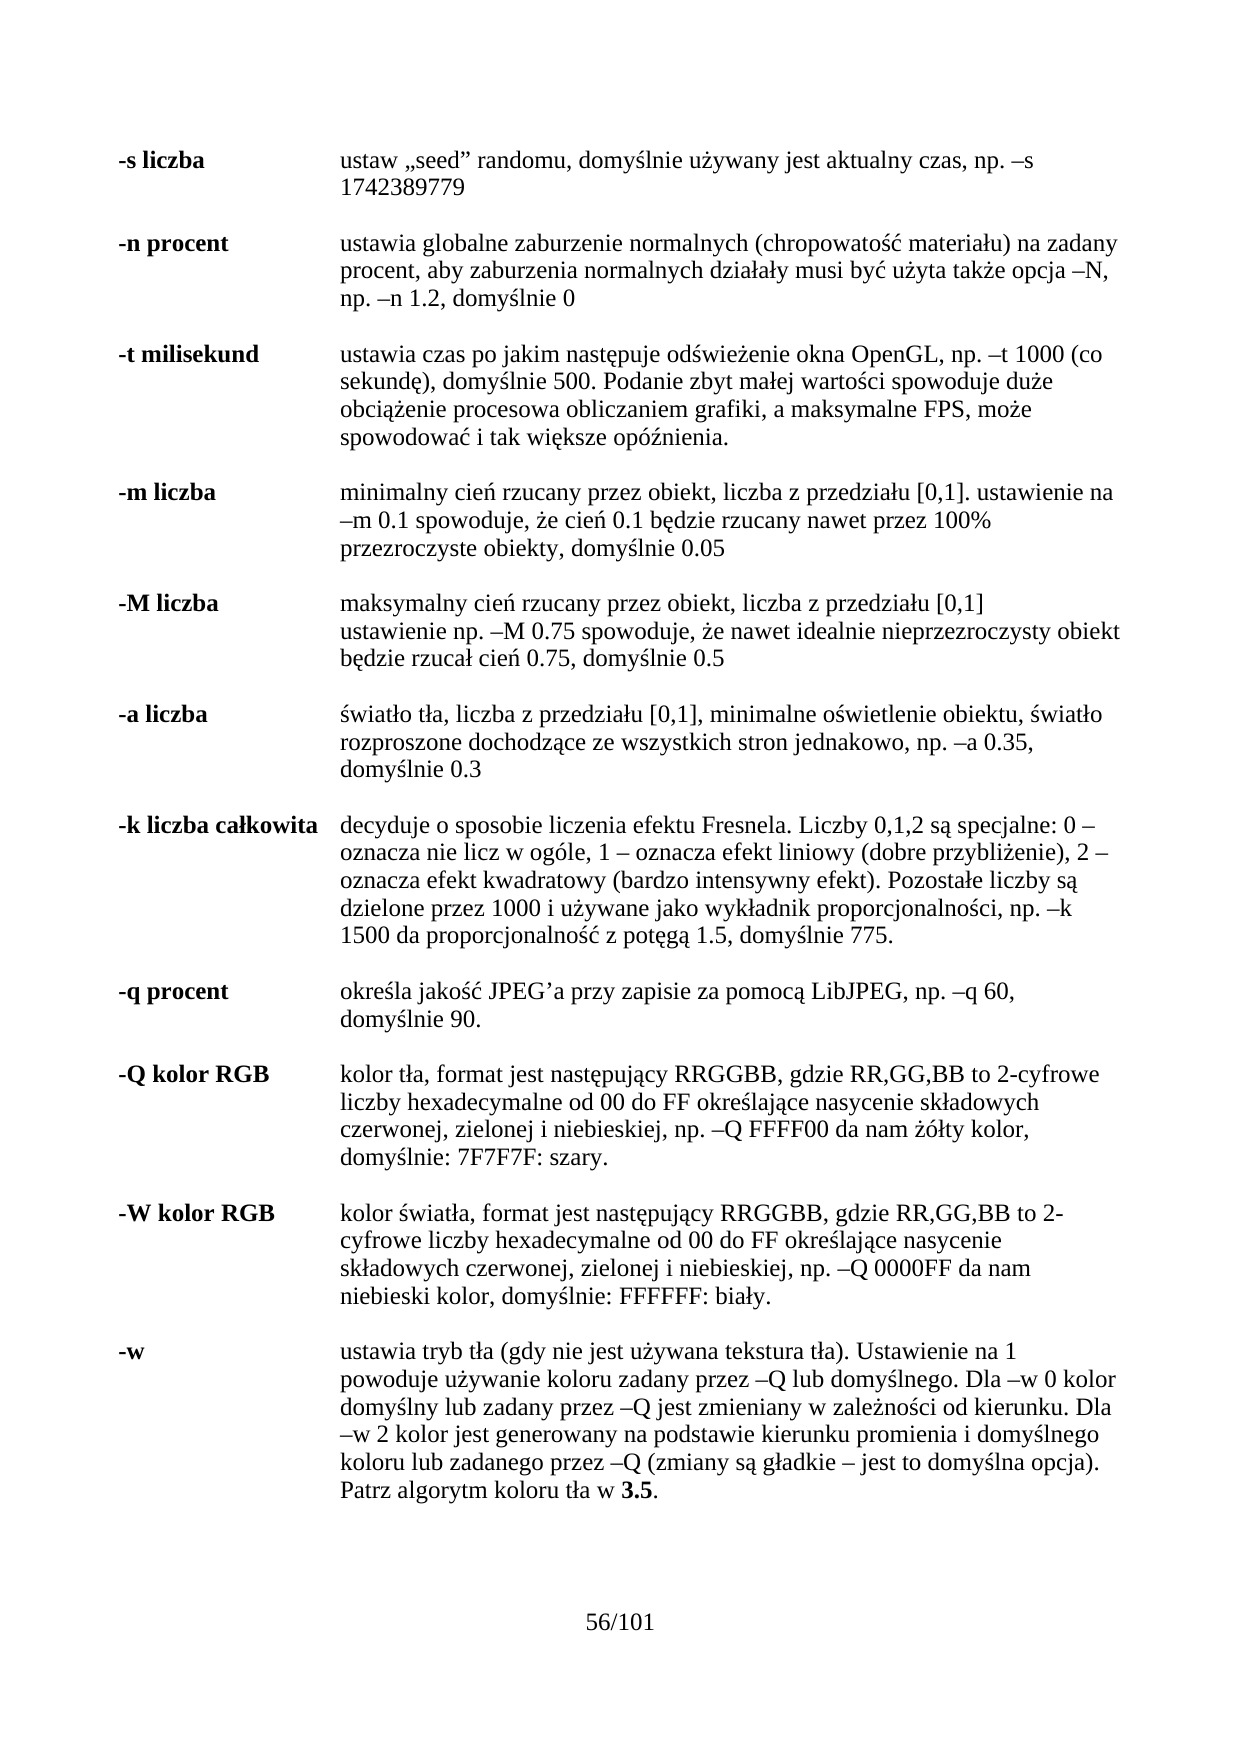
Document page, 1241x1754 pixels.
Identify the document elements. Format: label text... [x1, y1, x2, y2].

text -s liczba ustaw „seed” randomu, domyślnie używany jest aktualny czas, np. –s 1742389779 [118, 146, 1122, 201]
text -n procent ustawia globalne zaburzenie normalnych (chropowatość materiału) na zadany procent, aby zaburzenia normalnych działały musi być użyta także opcja –N, np. –n 1.2, domyślnie 0 [118, 229, 1122, 312]
text -q procent określa jakość JPEG’a przy zapisie za pomocą LibJPEG, np. –q 60, domyślnie 90. [118, 977, 1122, 1032]
text -a liczba światło tła, liczba z przedziału [0,1], minimalne oświetlenie obiektu, światło rozproszone dochodzące ze wszystkich stron jednakowo, np. –a 0.35, domyślnie 0.3 [118, 700, 1122, 783]
text -Q kolor RGB kolor tła, format jest następujący RRGGBB, gdzie RR,GG,BB to 2-cyfrowe liczby hexadecymalne od 00 do FF określające nasycenie składowych czerwonej, zielonej i niebieskiej, np. –Q FFFF00 da nam żółty kolor, domyślnie: 7F7F7F: szary. [118, 1060, 1122, 1171]
text -k liczba całkowita decyduje o sposobie liczenia efektu Fresnela. Liczby 0,1,2 są specjalne: 0 – oznacza nie licz w ogóle, 1 – oznacza efekt liniowy (dobre przybliżenie), 2 – oznacza efekt kwadratowy (bardzo intensywny efekt). Pozostałe liczby są dzielone przez 1000 i używane jako wykładnik proporcjonalności, np. –k 1500 da proporcjonalność z potęgą 1.5, domyślnie 775. [118, 811, 1122, 949]
text ustawienie np. –M 0.75 spowoduje, że nawet idealnie nieprzezroczysty obiekt będzie rzucał cień 0.75, domyślnie 0.5 [118, 617, 1122, 672]
text -M liczba maksymalny cień rzucany przez obiekt, liczba z przedziału [0,1] [118, 589, 1122, 617]
text -W kolor RGB kolor światła, format jest następujący RRGGBB, gdzie RR,GG,BB to 2-cyfrowe liczby hexadecymalne od 00 do FF określające nasycenie składowych czerwonej, zielonej i niebieskiej, np. –Q 0000FF da nam niebieski kolor, domyślnie: FFFFFF: biały. [118, 1199, 1122, 1309]
text -t milisekund ustawia czas po jakim następuje odświeżenie okna OpenGL, np. –t 1000 (co sekundę), domyślnie 500. Podanie zbyt małej wartości spowoduje duże obciążenie procesowa obliczaniem grafiki, a maksymalne FPS, może spowodować i tak większe opóźnienia. [118, 340, 1122, 451]
text -m liczba minimalny cień rzucany przez obiekt, liczba z przedziału [0,1]. ustawienie na –m 0.1 spowoduje, że cień 0.1 będzie rzucany nawet przez 100% przezroczyste obiekty, domyślnie 0.05 [118, 478, 1122, 561]
text -w ustawia tryb tła (gdy nie jest używana tekstura tła). Ustawienie na 1 powoduje używanie koloru zadany przez –Q lub domyślnego. Dla –w 0 kolor domyślny lub zadany przez –Q jest zmieniany w zależności od kierunku. Dla –w 2 kolor jest generowany na podstawie kierunku promienia i domyślnego koloru lub zadanego przez –Q (zmiany są gładkie – jest to domyślna opcja). Patrz algorytm koloru tła w 3.5. [118, 1337, 1122, 1503]
